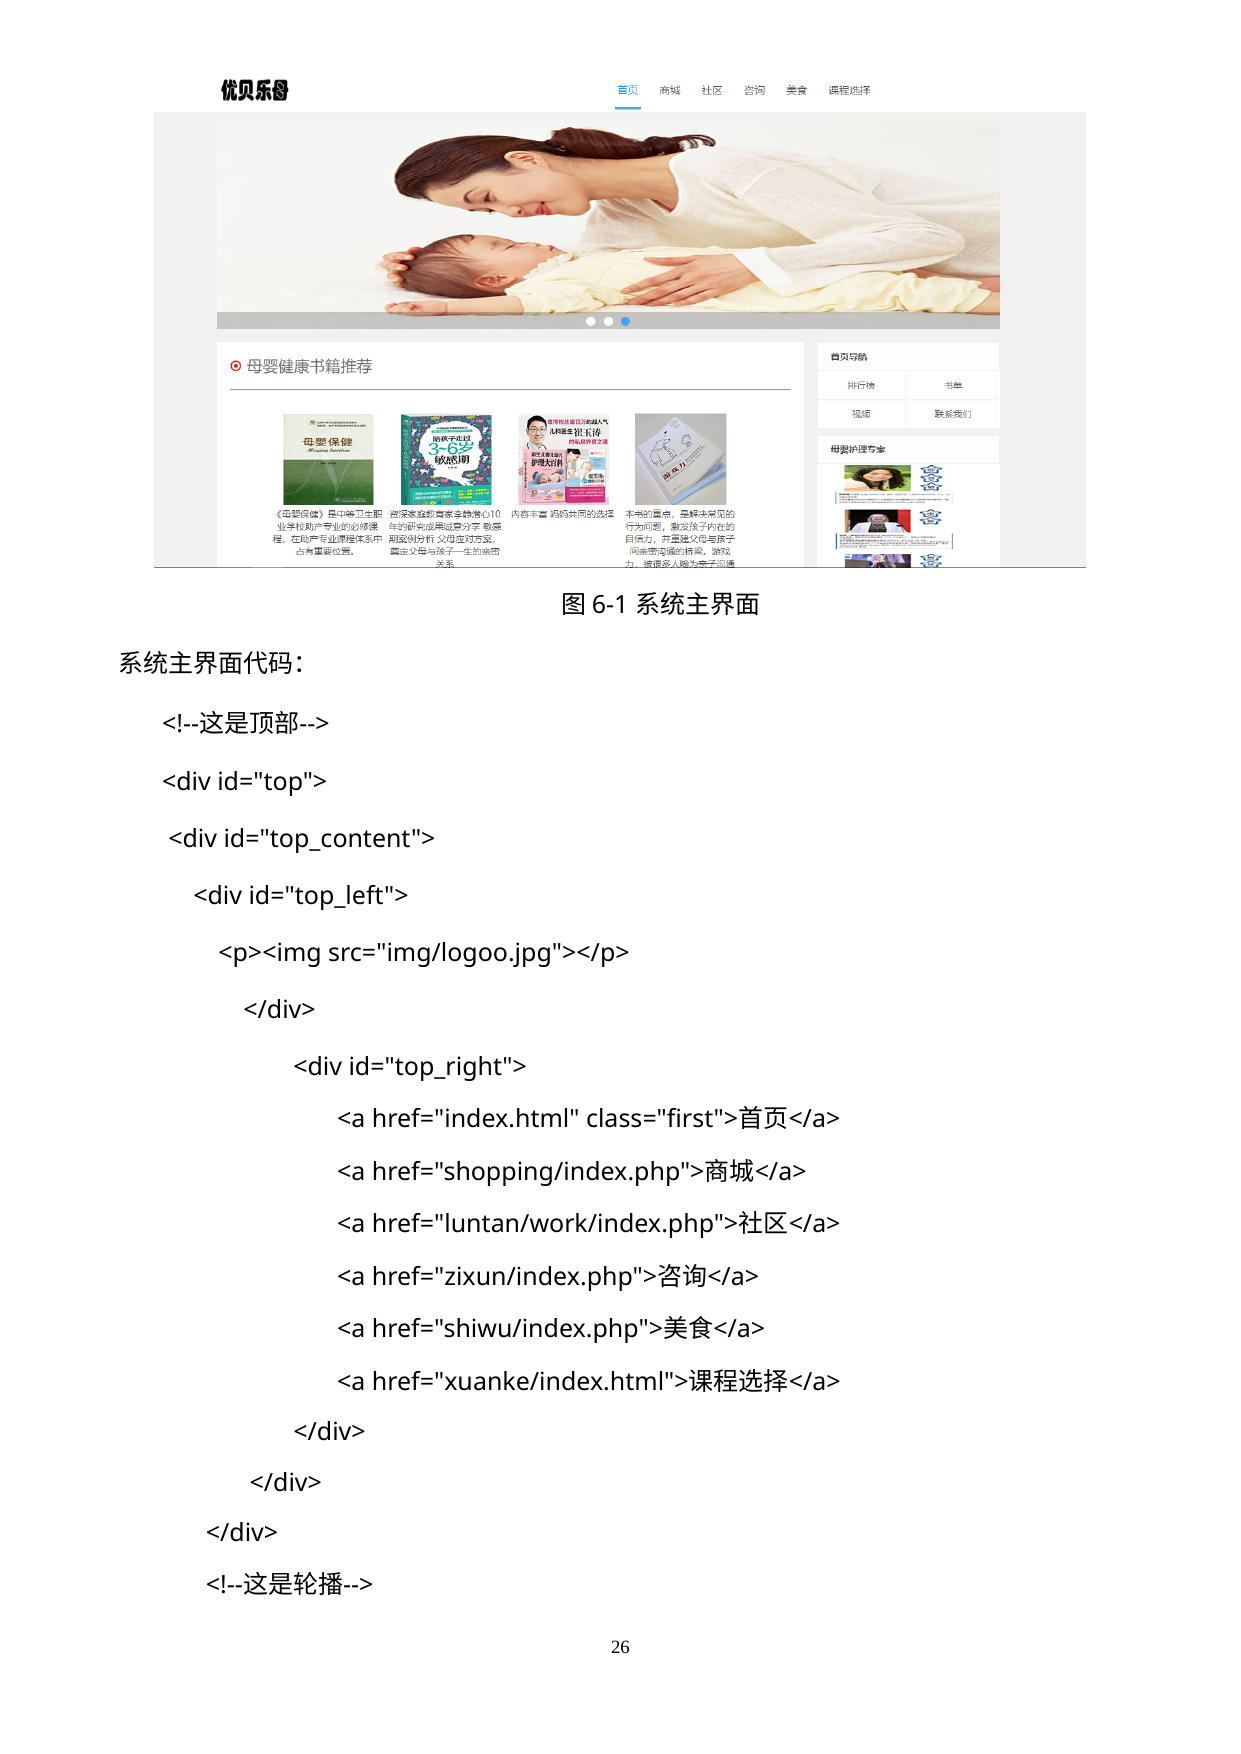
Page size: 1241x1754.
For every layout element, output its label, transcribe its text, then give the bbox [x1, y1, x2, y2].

text <a href="shopping/index.php">商城</a> [118, 1151, 1122, 1188]
text <p><img src="img/logoo.jpg"></p> [118, 934, 1122, 968]
text </div> [118, 992, 1122, 1026]
text <a href="zixun/index.php">咨询</a> [118, 1256, 1122, 1293]
text </div> [118, 1514, 1122, 1549]
text 系统主界面代码： [118, 644, 1122, 680]
text <a href="luntan/work/index.php">社区</a> [118, 1204, 1122, 1240]
text </div> [118, 1414, 1122, 1448]
text </div> [118, 1464, 1122, 1498]
text <div id="top_right"> [118, 1049, 1122, 1083]
text <!--这是轮播--> [118, 1565, 1122, 1601]
text <a href="xuanke/index.html">课程选择</a> [118, 1361, 1122, 1398]
text <div id="top"> [118, 763, 1122, 797]
text <a href="index.html" class="first">首页</a> [118, 1099, 1122, 1135]
text <div id="top_content"> [118, 820, 1122, 854]
text 图6-1 系统主界面 [199, 584, 1122, 620]
text <a href="shiwu/index.php">美食</a> [118, 1309, 1122, 1345]
text <div id="top_left"> [118, 877, 1122, 911]
text <!--这是顶部--> [118, 703, 1122, 740]
